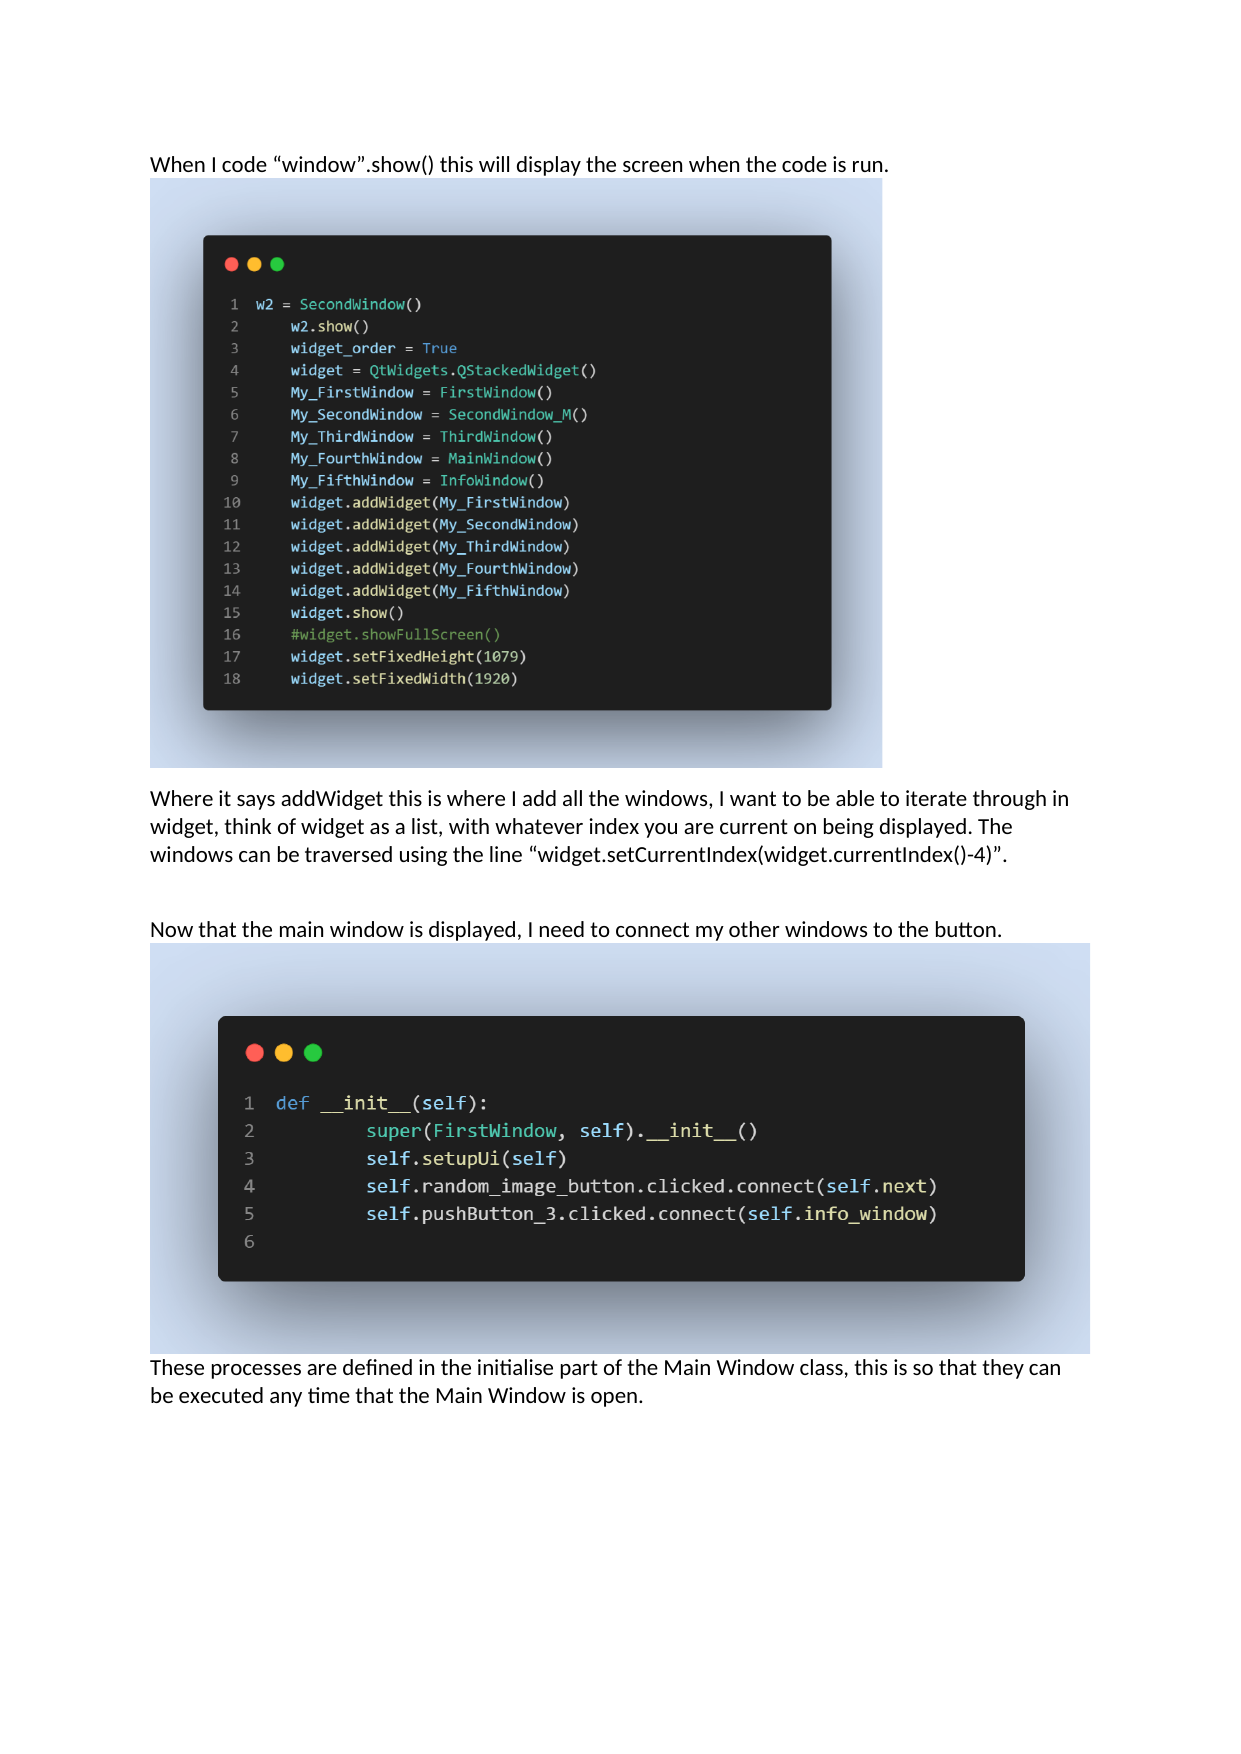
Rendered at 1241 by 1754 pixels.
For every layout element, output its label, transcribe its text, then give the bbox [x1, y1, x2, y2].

text Where it says addWidget this is where I add all the windows, I want to be able to iterate through in widget, think of widget as a list, with whatever index you are current on being displayed. The windows can be traversed using the line “widget.setCurrentIndex(widget.currentIndex()-4)”. [150, 784, 1090, 868]
text When I code “window”.show() this will display the screen when the code is run. [150, 150, 1090, 768]
text These processes are defined in the initialise part of the Main Window class, this is so that they can be executed any time that the Main Window is open. [150, 1354, 1090, 1409]
text Now that the main window is displayed, I need to connect my other windows to the button. [150, 916, 1090, 943]
